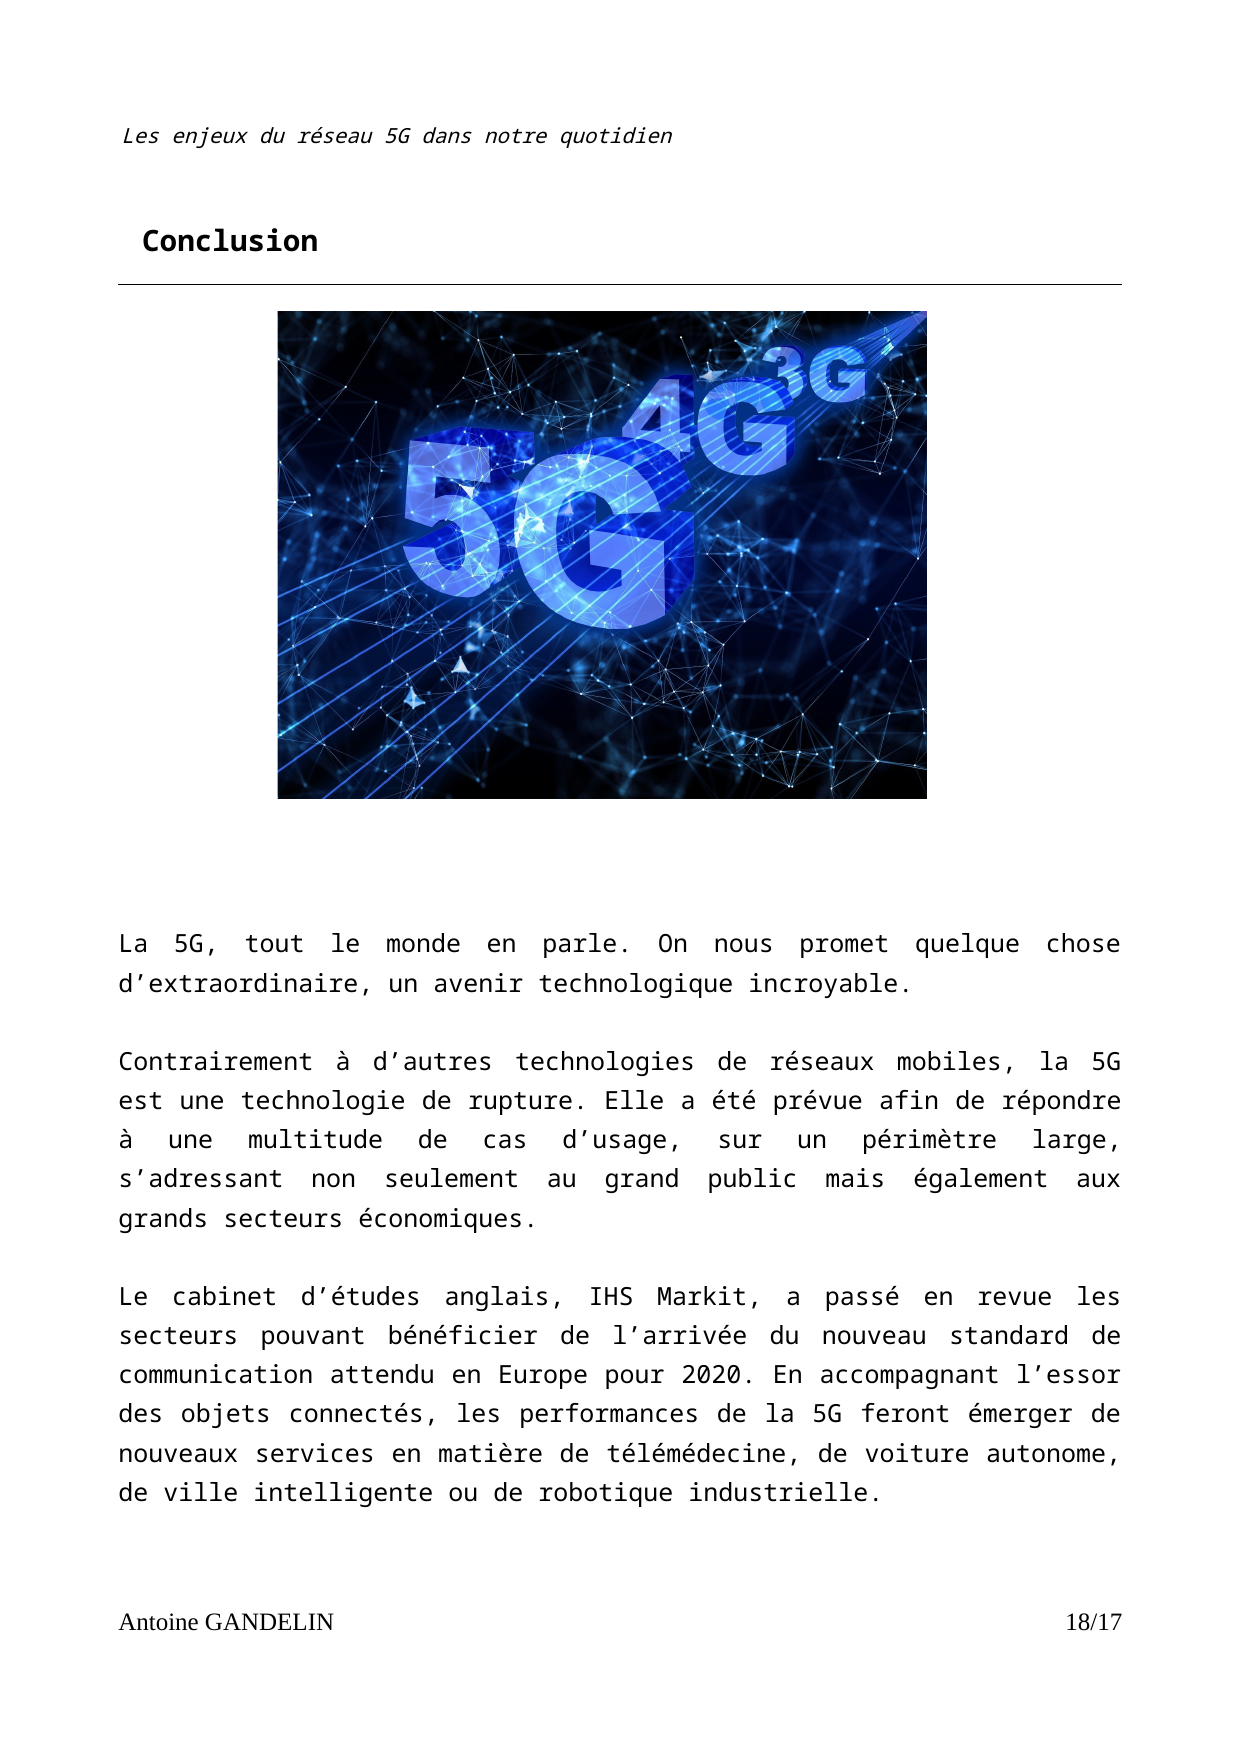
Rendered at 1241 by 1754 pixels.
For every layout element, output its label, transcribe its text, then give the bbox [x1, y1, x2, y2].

text Le cabinet d’études anglais, IHS Markit, a passé en revue les secteurs pouvant bénéficier de l’arrivée du nouveau standard de communication attendu en Europe pour 2020. En accompagnant l’essor des objets connectés, les performances de la 5G feront émerger de nouveaux services en matière de télémédecine, de voiture autonome, de ville intelligente ou de robotique industrielle. [118, 1254, 1122, 1508]
picture [277, 311, 927, 799]
text Contrairement à d’autres technologies de réseaux mobiles, la 5G est une technologie de rupture. Elle a été prévue afin de répondre à une multitude de cas d’usage, sur un périmètre large, s’adressant non seulement au grand public mais également aux grands secteurs économiques. [118, 1019, 1122, 1234]
text La 5G, tout le monde en parle. On nous promet quelque chose d’extraordinaire, un avenir technologique incroyable. [118, 901, 1122, 999]
subtitle Conclusion [118, 196, 1122, 284]
